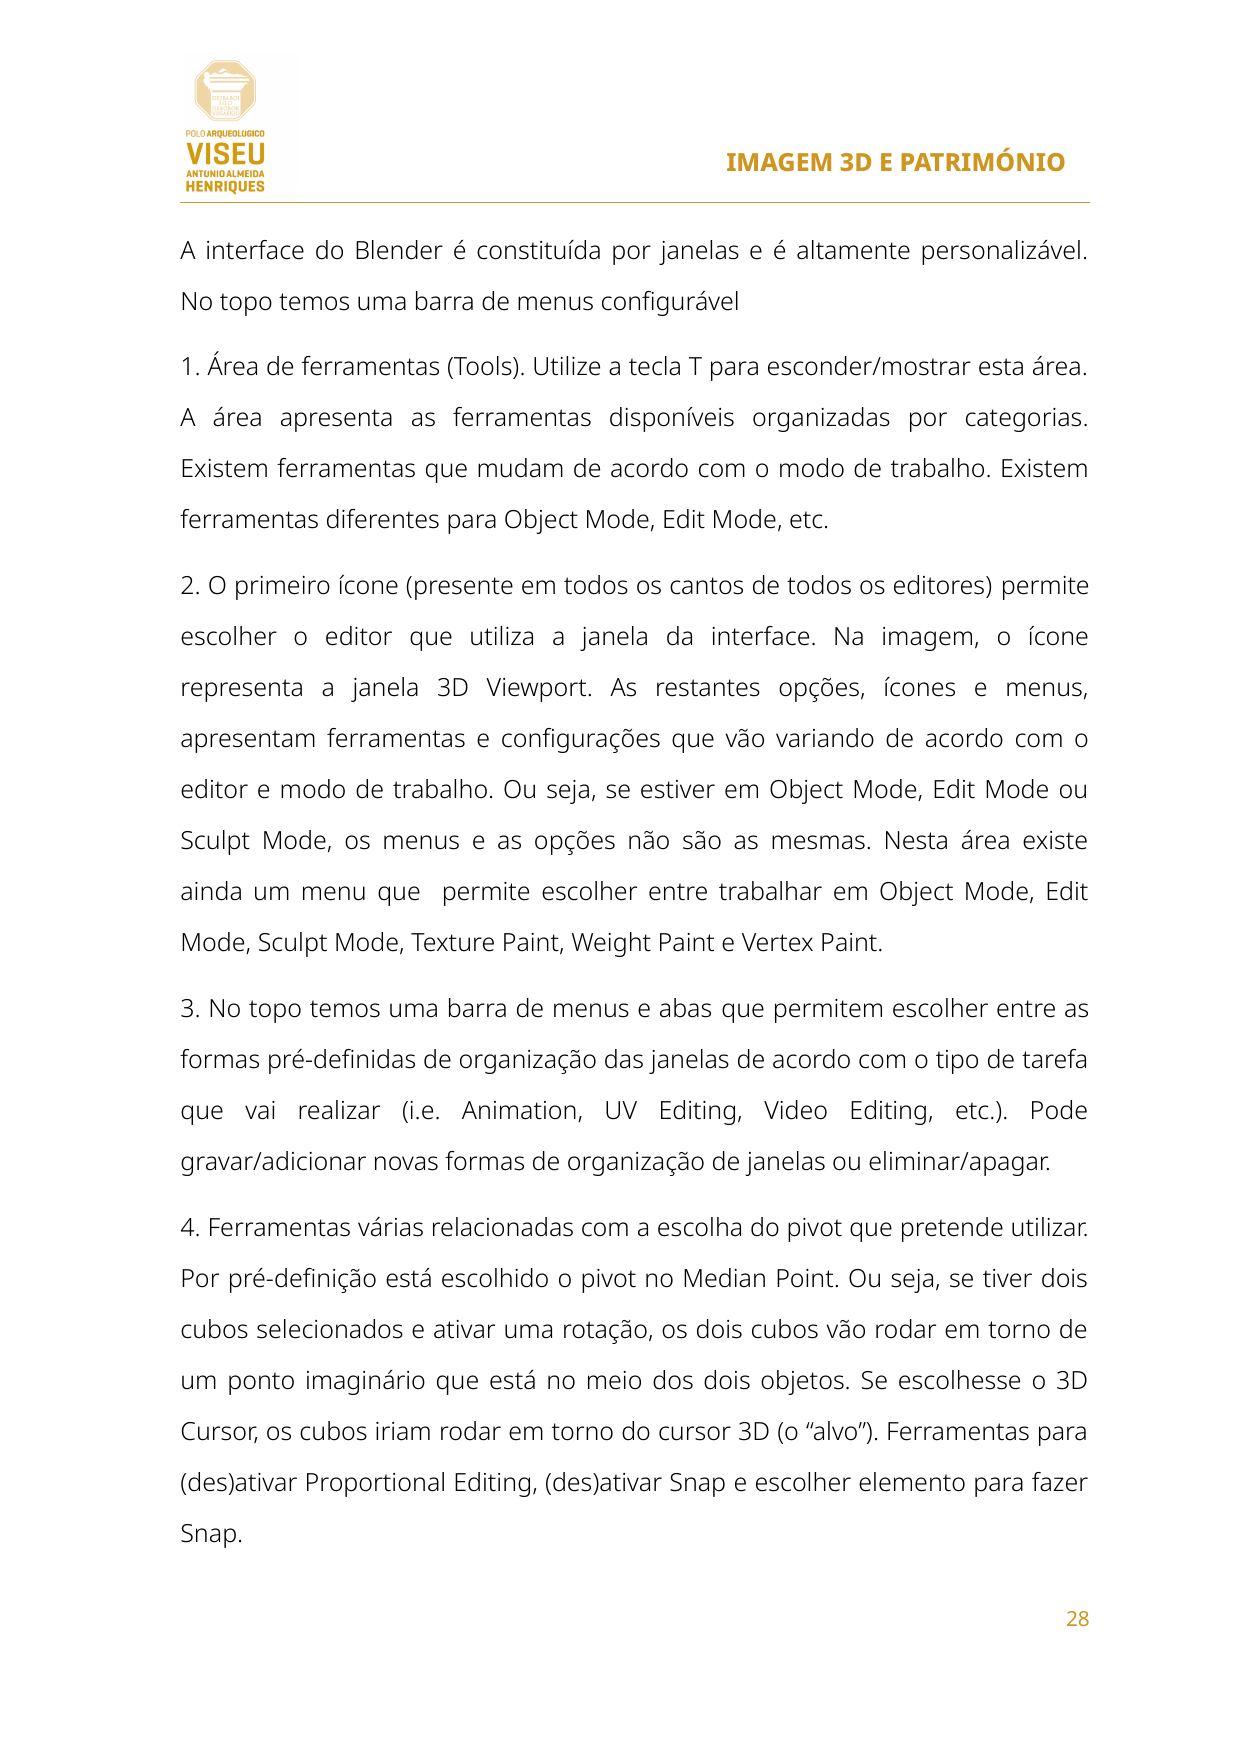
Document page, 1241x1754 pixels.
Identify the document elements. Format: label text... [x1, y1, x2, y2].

text 1. Área de ferramentas (Tools). Utilize a tecla T para esconder/mostrar esta área. A área apresenta as ferramentas disponíveis organizadas por categorias. Existem ferramentas que mudam de acordo com o modo de trabalho. Existem ferramentas diferentes para Object Mode, Edit Mode, etc. [180, 349, 1090, 536]
text 2. O primeiro ícone (presente em todos os cantos de todos os editores) permite escolher o editor que utiliza a janela da interface. Na imagem, o ícone representa a janela 3D Viewport. As restantes opções, ícones e menus, apresentam ferramentas e configurações que vão variando de acordo com o editor e modo de trabalho. Ou seja, se estiver em Object Mode, Edit Mode ou Sculpt Mode, os menus e as opções não são as mesmas. Nesta área existe ainda um menu que permite escolher entre trabalhar em Object Mode, Edit Mode, Sculpt Mode, Texture Paint, Weight Paint e Vertex Paint. [180, 568, 1090, 959]
text A interface do Blender é constituída por janelas e é altamente personalizável. No topo temos uma barra de menus configurável [180, 232, 1090, 317]
text 3. No topo temos uma barra de menus e abas que permitem escolher entre as formas pré-definidas de organização das janelas de acordo com o tipo de tarefa que vai realizar (i.e. Animation, UV Editing, Video Editing, etc.). Pode gravar/adicionar novas formas de organização de janelas ou eliminar/apagar. [180, 991, 1090, 1178]
text 4. Ferramentas várias relacionadas com a escolha do pivot que pretende utilizar. Por pré-definição está escolhido o pivot no Median Point. Ou seja, se tiver dois cubos selecionados e ativar uma rotação, os dois cubos vão rodar em torno de um ponto imaginário que está no meio dos dois objetos. Se escolhesse o 3D Cursor, os cubos iriam rodar em torno do cursor 3D (o “alvo”). Ferramentas para (des)ativar Proportional Editing, (des)ativar Snap e escolher elemento para fazer Snap. [180, 1209, 1090, 1550]
picture [183, 52, 299, 201]
